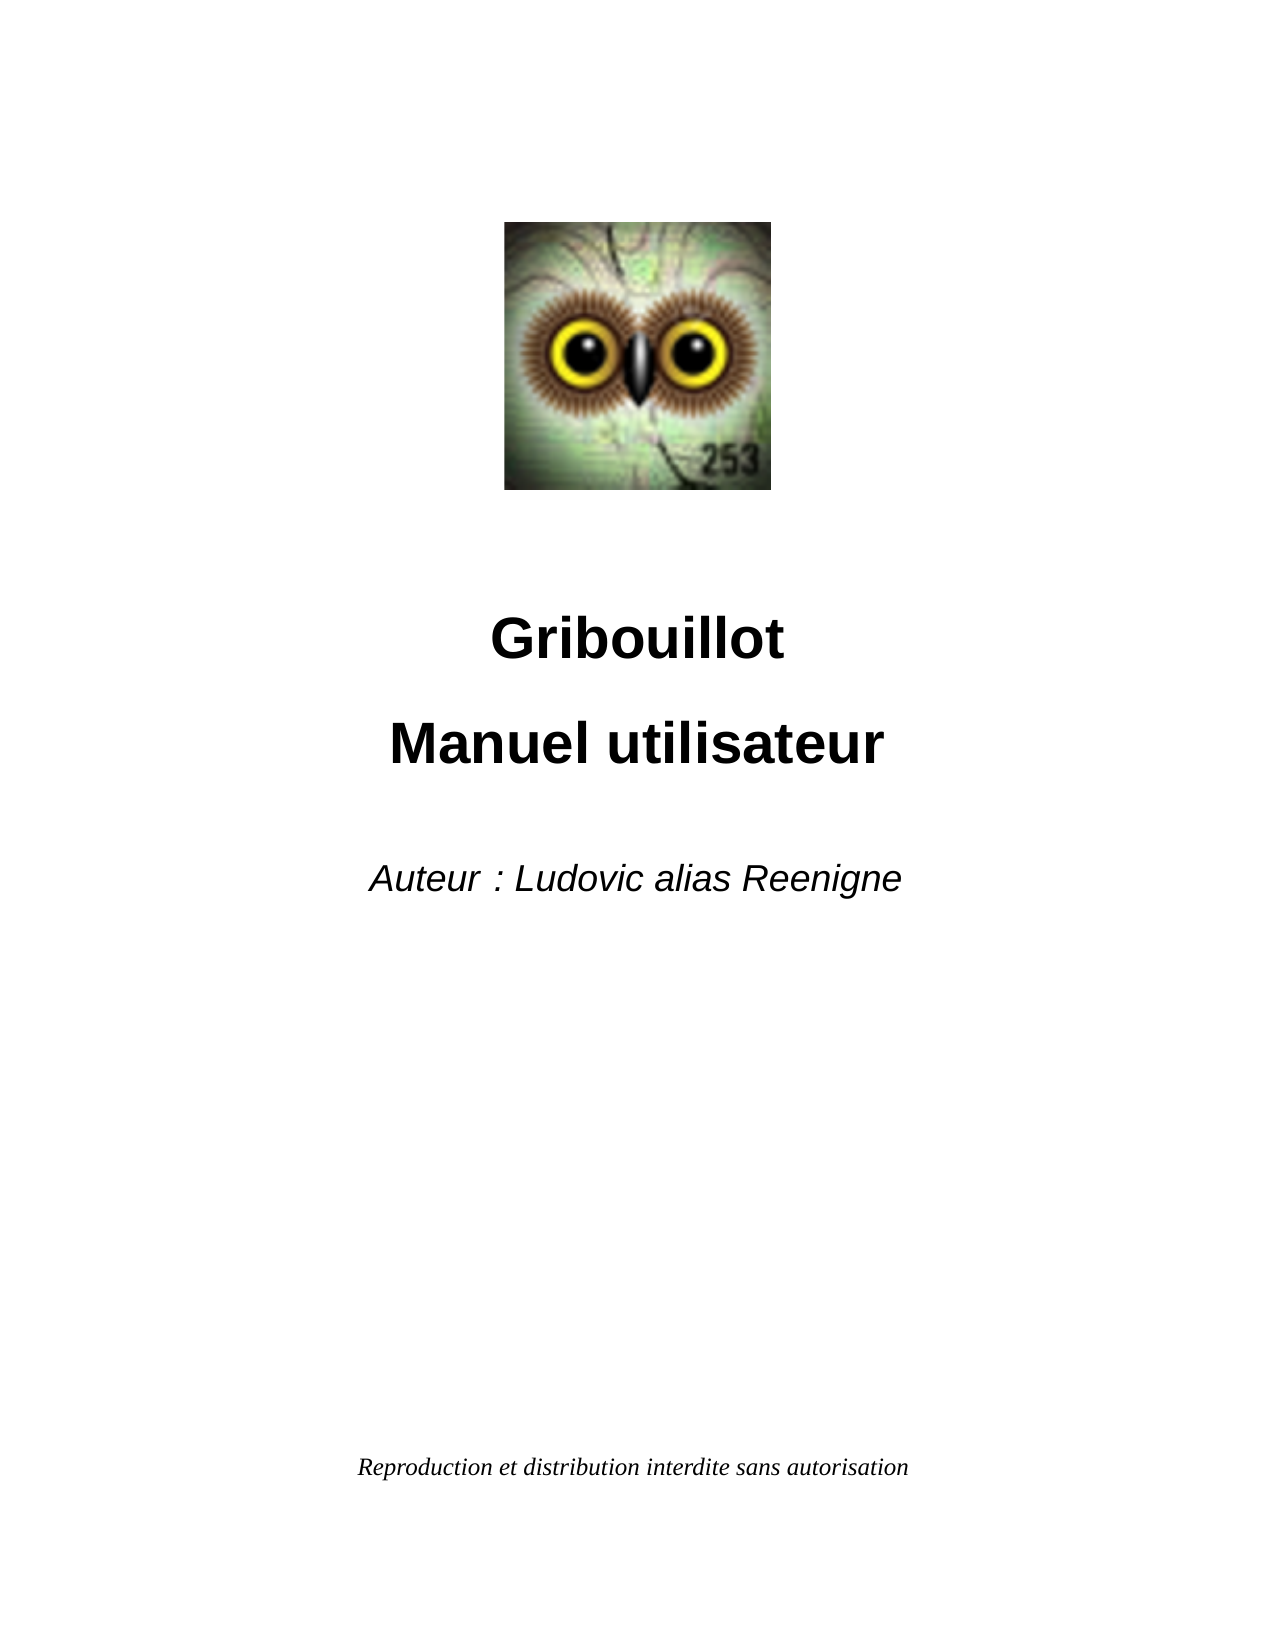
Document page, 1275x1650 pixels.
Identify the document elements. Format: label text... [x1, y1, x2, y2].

text Reproduction et distribution interdite sans autorisation [118, 1452, 1157, 1480]
picture [504, 222, 771, 490]
title Manuel utilisateur [118, 709, 1157, 776]
title Gribouillot [118, 604, 1157, 671]
subtitle Auteur : Ludovic alias Reenigne [118, 856, 1157, 899]
